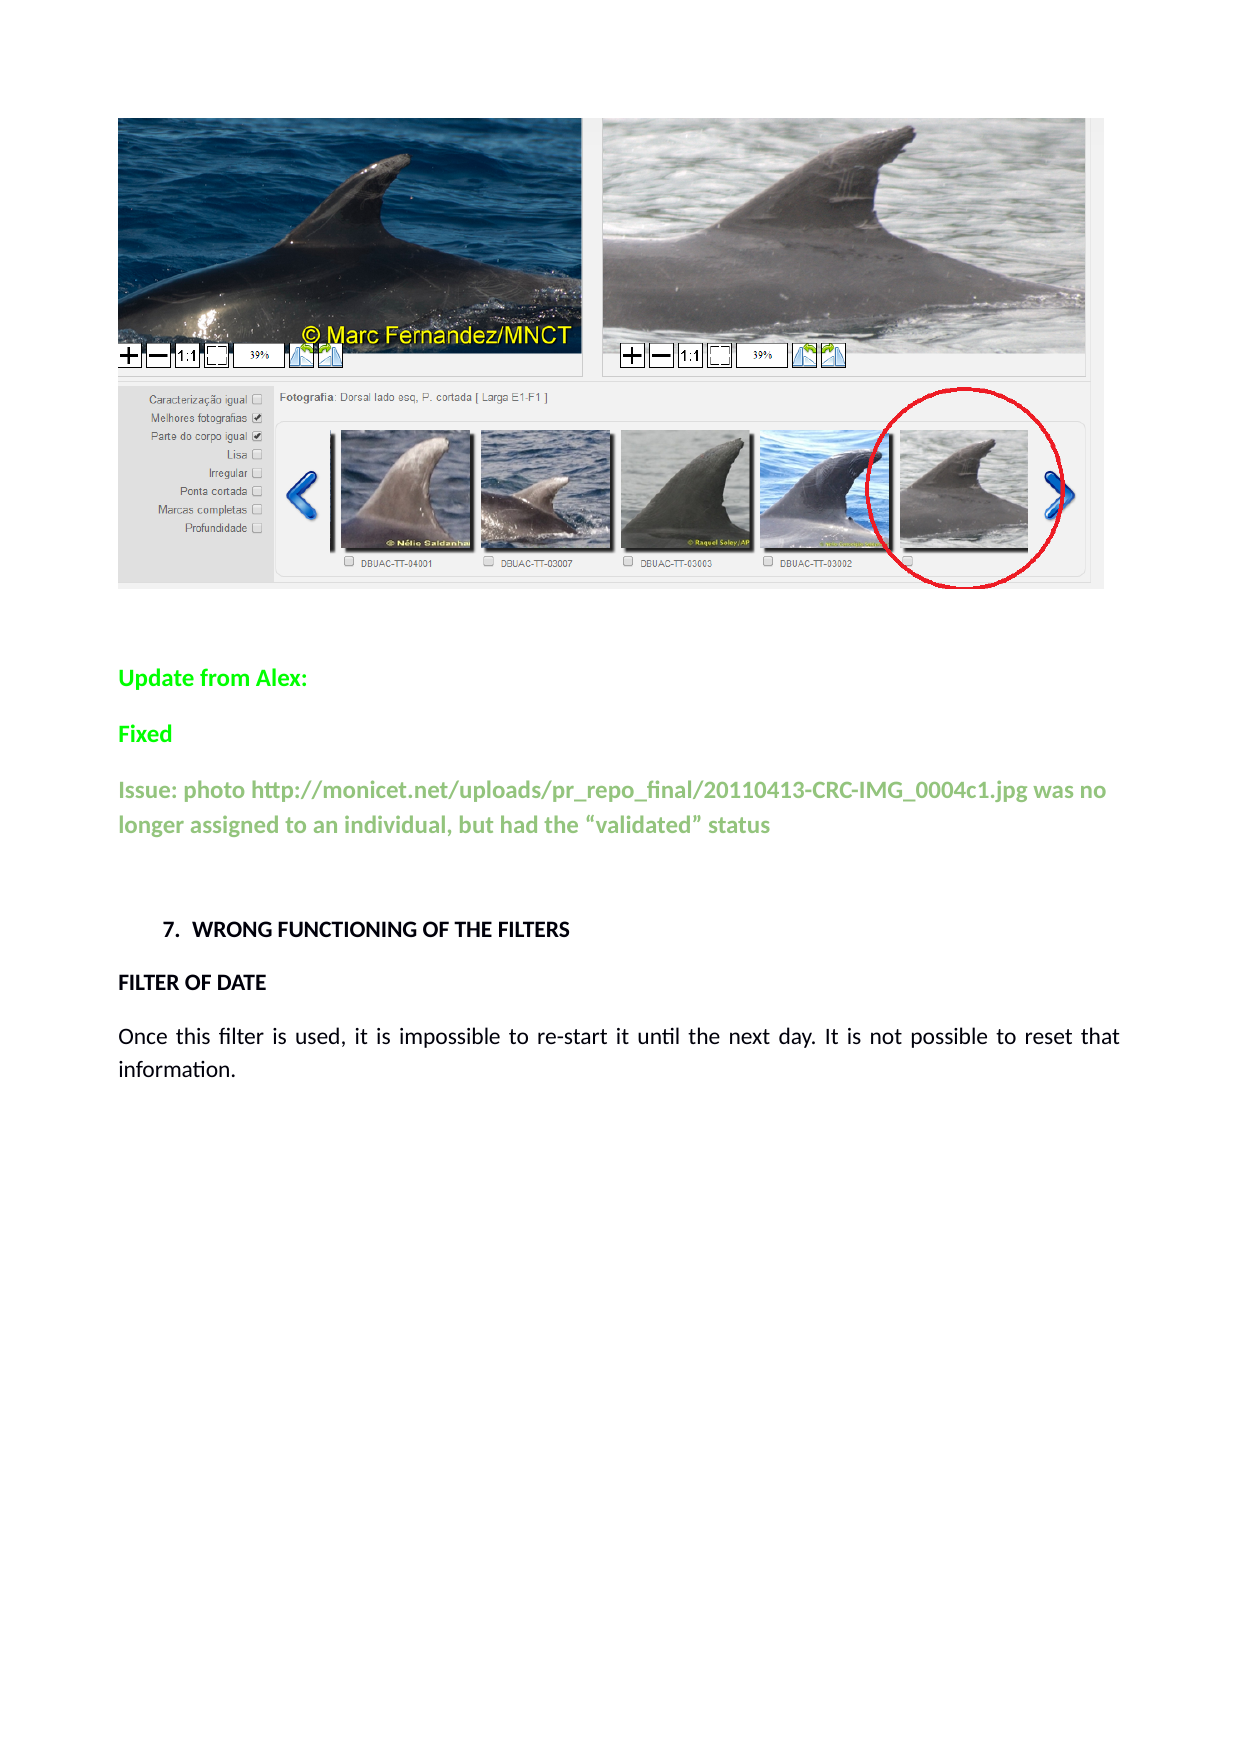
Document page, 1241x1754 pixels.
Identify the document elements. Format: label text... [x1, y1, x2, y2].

text Update from Alex: [118, 663, 1122, 693]
text Issue: photo http://monicet.net/uploads/pr_repo_final/20110413-CRC-IMG_0004c1.jpg was no longer assigned to an individual, but had the “validated” status [118, 774, 1122, 840]
text FILTER OF DATE [118, 968, 1122, 997]
list WRONG FUNCTIONING OF THE FILTERS [162, 914, 1122, 943]
picture [118, 118, 1104, 589]
text Fixed [118, 718, 1122, 749]
text Once this filter is used, it is impossible to re-start it until the next day. It is not possible to reset that information. [118, 1022, 1122, 1083]
